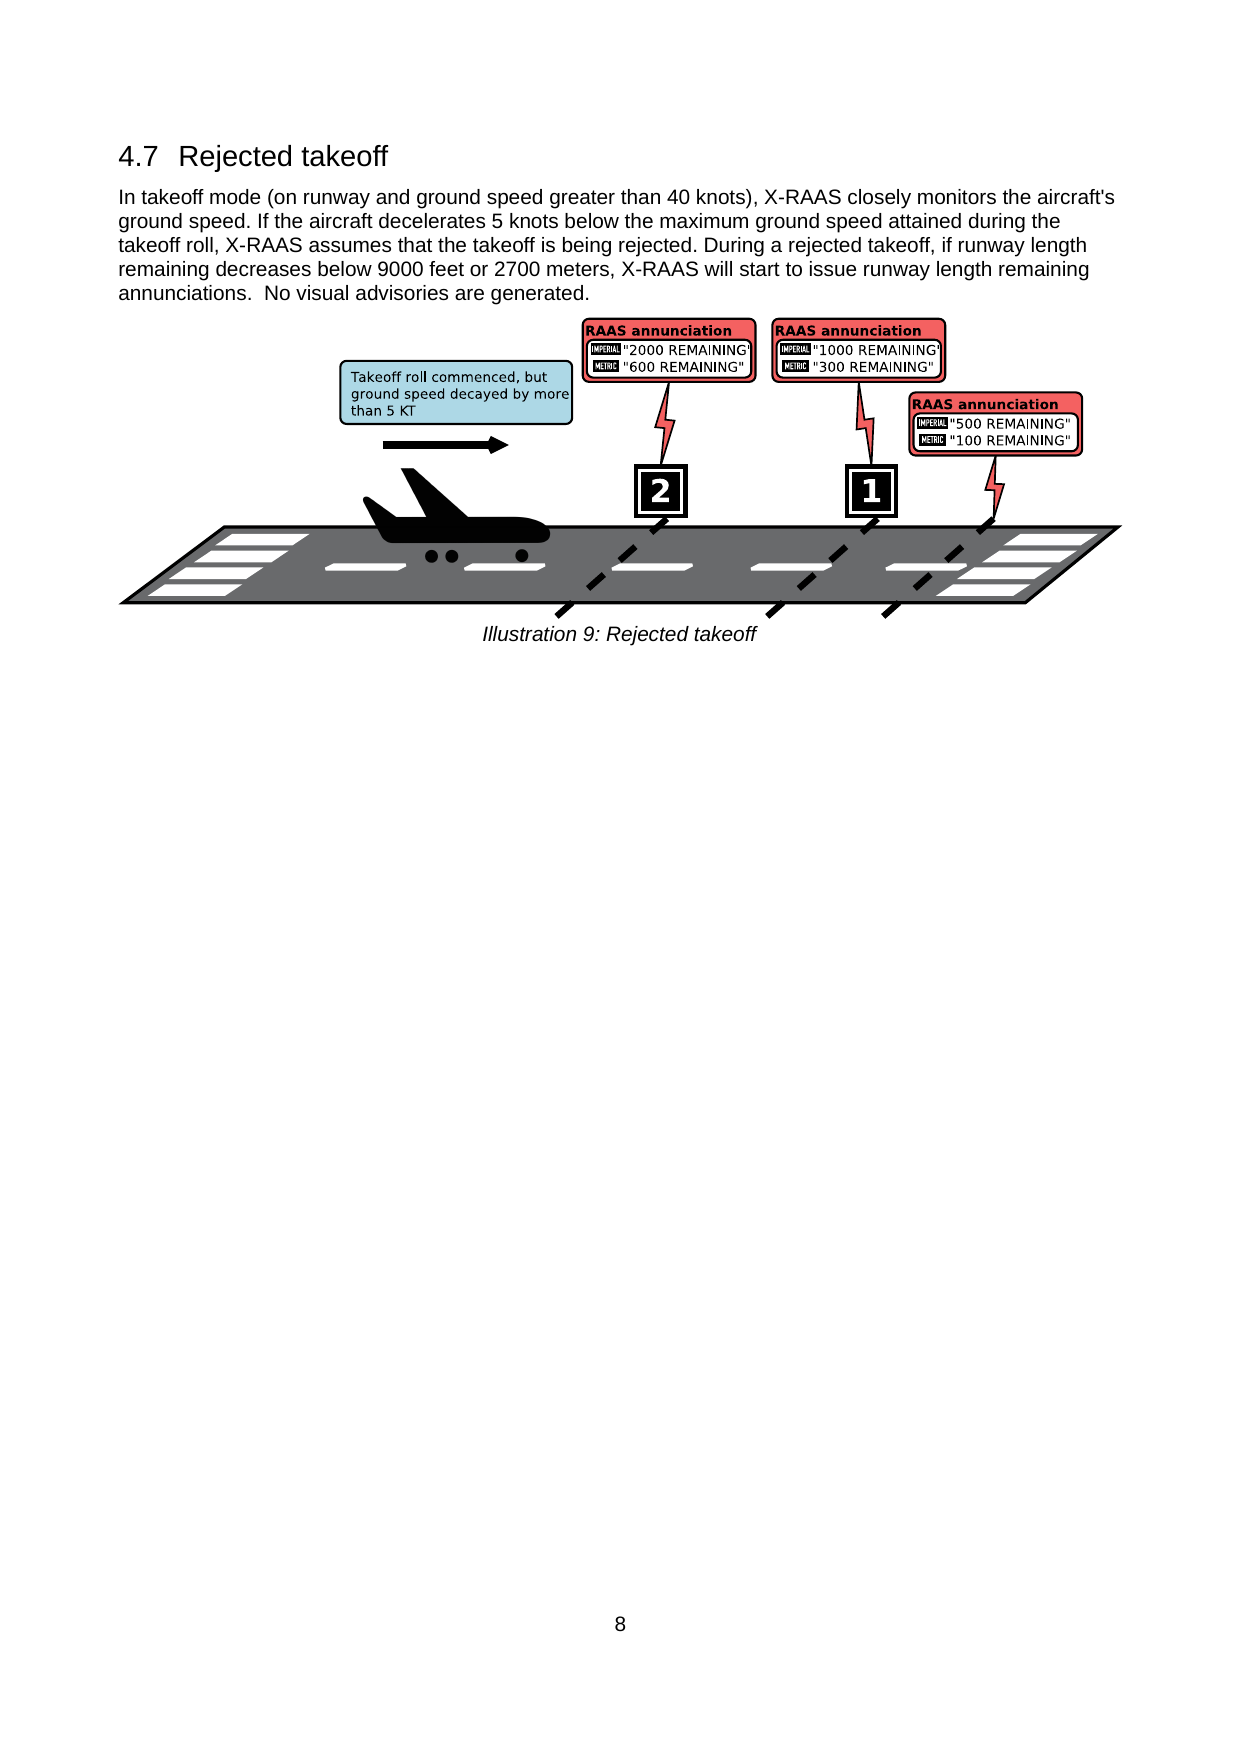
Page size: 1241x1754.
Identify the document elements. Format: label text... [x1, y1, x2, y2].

text Illustration 9: Rejected takeoff [118, 622, 1122, 646]
text In takeoff mode (on runway and ground speed greater than 40 knots), X-RAAS closely monitors the aircraft's ground speed. If the aircraft decelerates 5 knots below the maximum ground speed attained during the takeoff roll, X-RAAS assumes that the takeoff is being rejected. During a rejected takeoff, if runway length remaining decreases below 9000 feet or 2700 meters, X-RAAS will start to issue runway length remaining annunciations. No visual advisories are generated. [118, 185, 1122, 305]
subtitle Rejected takeoff [118, 139, 1122, 172]
